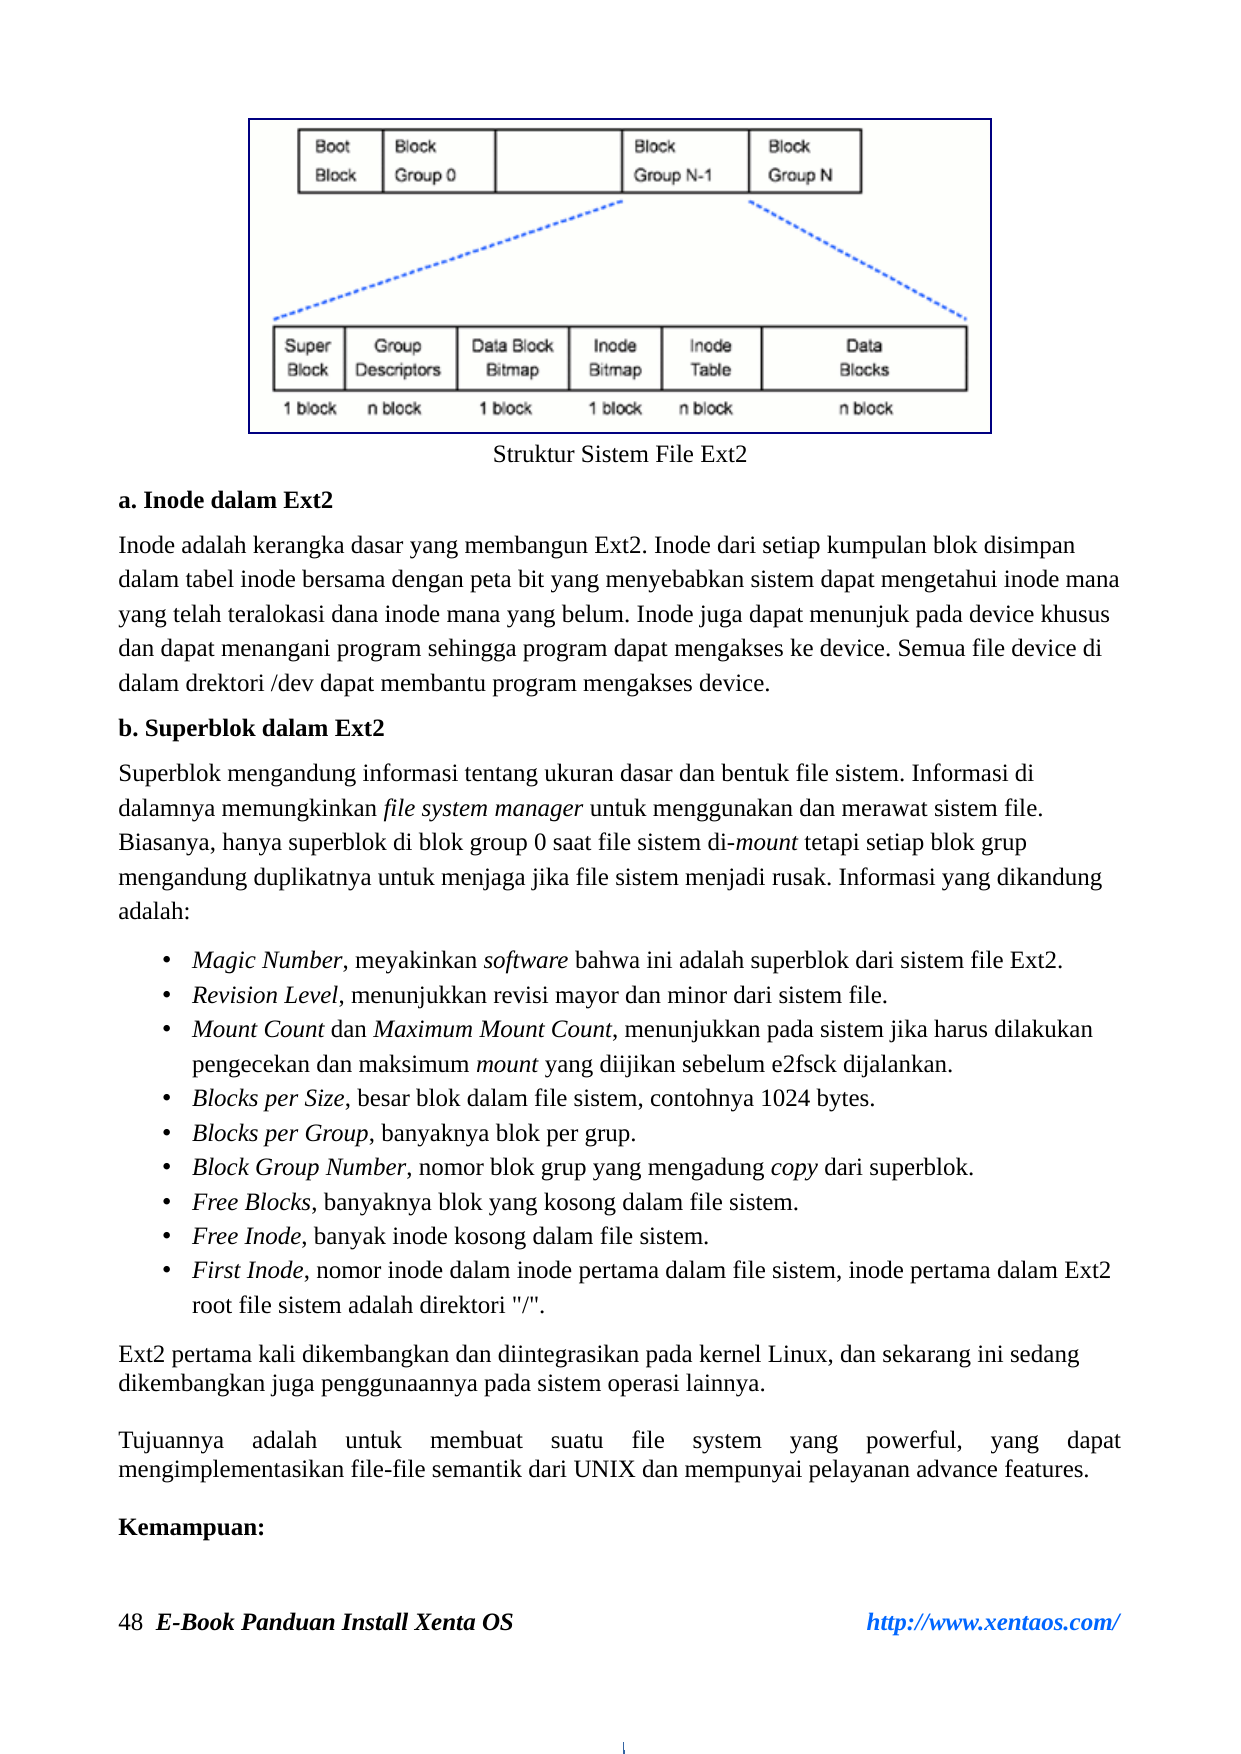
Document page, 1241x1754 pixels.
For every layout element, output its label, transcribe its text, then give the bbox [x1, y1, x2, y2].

text Inode adalah kerangka dasar yang membangun Ext2. Inode dari setiap kumpulan blok disimpan dalam tabel inode bersama dengan peta bit yang menyebabkan sistem dapat mengetahui inode mana yang telah teralokasi dana inode mana yang belum. Inode juga dapat menunjuk pada device khusus dan dapat menangani program sehingga program dapat mengakses ke device. Semua file device di dalam drektori /dev dapat membantu program mengakses device. [118, 530, 1122, 697]
list Revision Level, menunjukkan revisi mayor dan minor dari sistem file. [162, 980, 1122, 1008]
text Tujuannya adalah untuk membuat suatu file system yang powerful, yang dapat mengimplementasikan file-file semantik dari UNIX dan mempunyai pelayanan advance features. [118, 1425, 1122, 1483]
list Free Blocks, banyaknya blok yang kosong dalam file sistem. [162, 1187, 1122, 1215]
text Struktur Sistem File Ext2 [118, 118, 1122, 468]
text b. Superblok dalam Ext2 [118, 713, 1122, 742]
list Mount Count dan Maximum Mount Count, menunjukkan pada sistem jika harus dilakukan pengecekan dan maksimum mount yang diijikan sebelum e2fsck dijalankan. [162, 1014, 1122, 1077]
list Free Inode, banyak inode kosong dalam file sistem. [162, 1221, 1122, 1250]
text Kemampuan: [118, 1512, 1122, 1540]
list First Inode, nomor inode dalam inode pertama dalam file sistem, inode pertama dalam Ext2 root file sistem adalah direktori "/". [162, 1256, 1122, 1319]
list Blocks per Size, besar blok dalam file sistem, contohnya 1024 bytes. [162, 1083, 1122, 1112]
list Blocks per Group, banyaknya blok per grup. [162, 1118, 1122, 1146]
text Ext2 pertama kali dikembangkan dan diintegrasikan pada kernel Linux, dan sekarang ini sedang dikembangkan juga penggunaannya pada sistem operasi lainnya. [118, 1339, 1122, 1397]
text Superblok mengandung informasi tentang ukuran dasar dan bentuk file sistem. Informasi di dalamnya memungkinkan file system manager untuk menggunakan dan merawat sistem file. Biasanya, hanya superblok di blok group 0 saat file sistem di-mount tetapi setiap blok grup mengandung duplikatnya untuk menjaga jika file sistem menjadi rusak. Informasi yang dikandung adalah: [118, 758, 1122, 925]
picture [250, 120, 990, 432]
text a. Inode dalam Ext2 [118, 485, 1122, 513]
list Block Group Number, nomor blok grup yang mengadung copy dari superblok. [162, 1152, 1122, 1181]
list Magic Number, meyakinkan software bahwa ini adalah superblok dari sistem file Ext2. [162, 945, 1122, 974]
